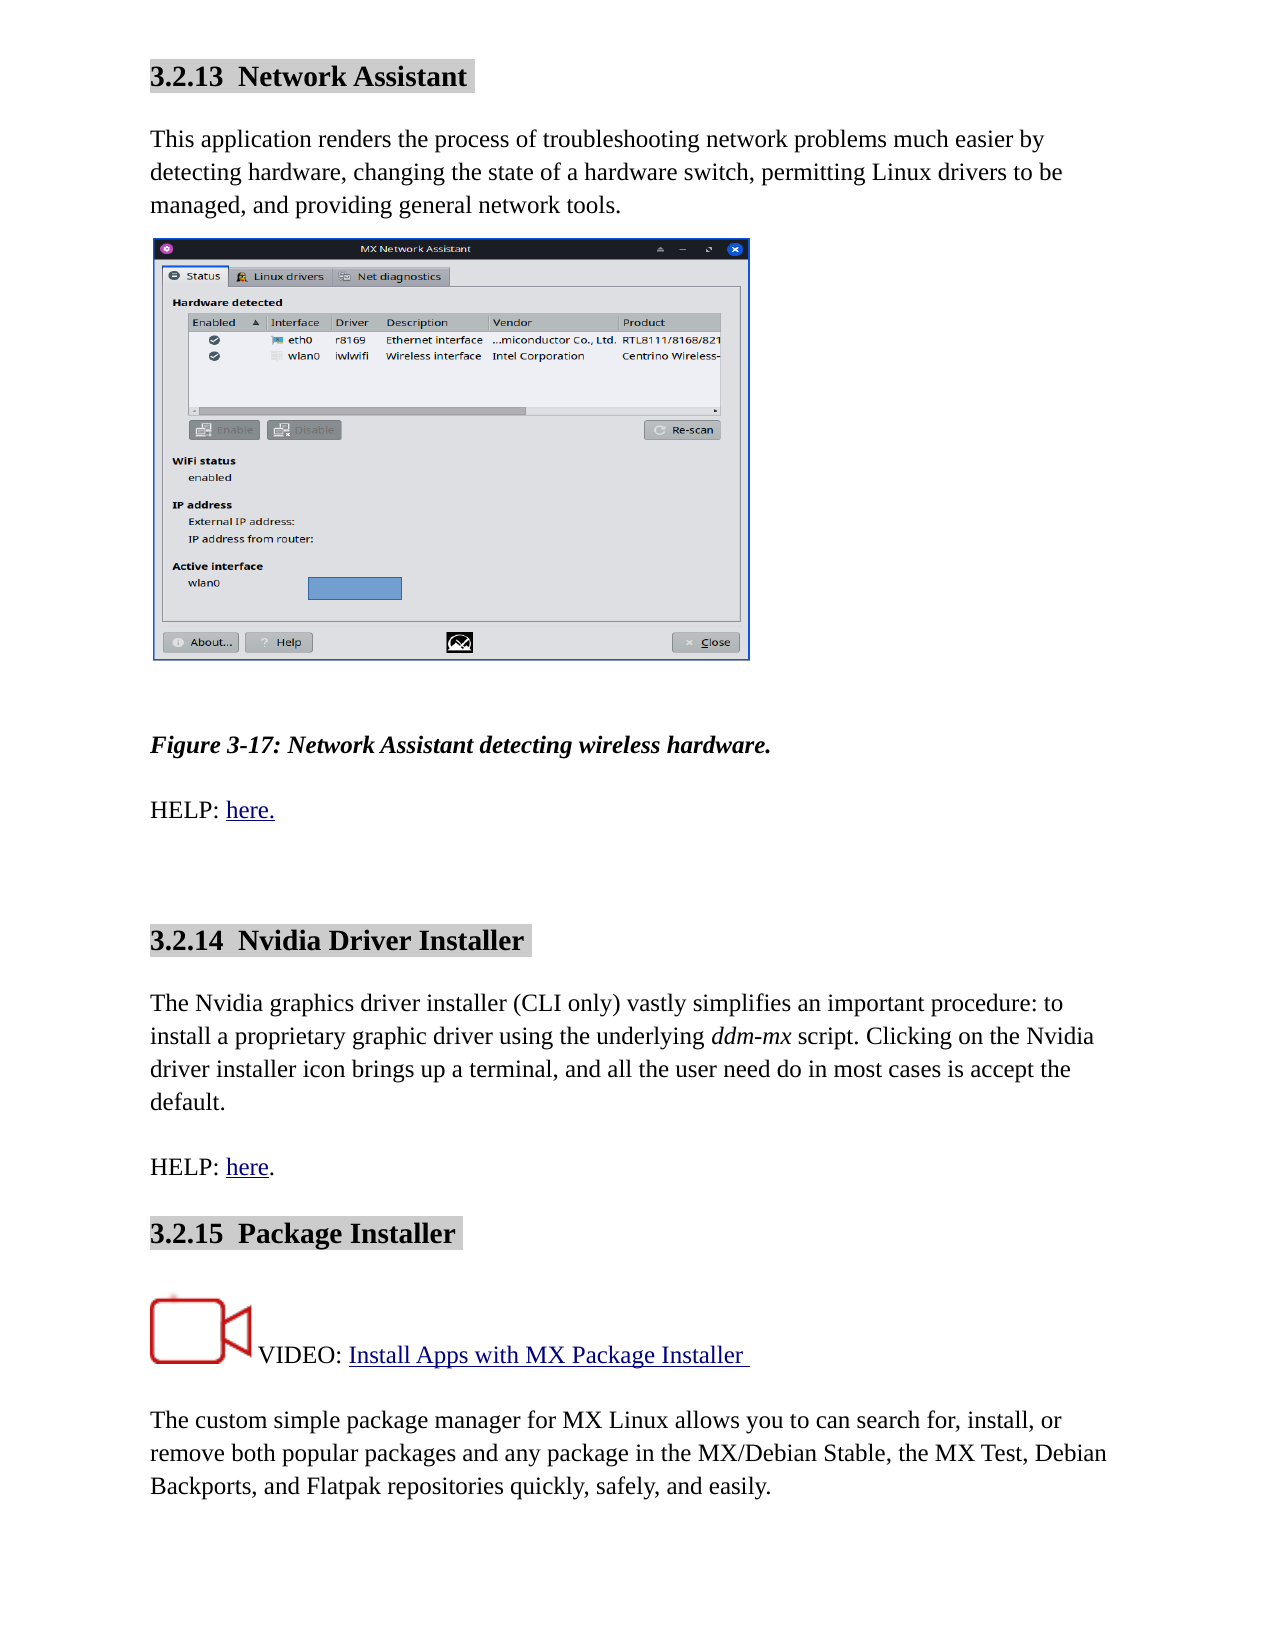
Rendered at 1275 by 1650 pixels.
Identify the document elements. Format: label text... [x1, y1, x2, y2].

text HELP: here. [150, 795, 1125, 824]
picture [150, 1281, 252, 1364]
subtitle 3.2.15 Package Installer [463, 1216, 1125, 1250]
text This application renders the process of troubleshooting network problems much easier by detecting hardware, changing the state of a hardware switch, permitting Linux drivers to be managed, and providing general network tools. [150, 124, 1125, 219]
picture [150, 238, 752, 662]
text HELP: here. [150, 1152, 1125, 1181]
text The Nvidia graphics driver installer (CLI only) vastly simplifies an important procedure: to install a proprietary graphic driver using the underlying ddm-mx script. Clicking on the Nvidia driver installer icon brings up a terminal, and all the user need do in most cases is accept the default. [150, 988, 1125, 1116]
subtitle 3.2.14 Nvidia Driver Installer [150, 923, 1125, 957]
text VIDEO: Install Apps with MX Package Installer [150, 1281, 1125, 1369]
subtitle 3.2.13 Network Assistant [475, 59, 1125, 93]
text Figure 3-17: Network Assistant detecting wireless hardware. [150, 731, 1125, 759]
text The custom simple package manager for MX Linux allows you to can search for, install, or remove both popular packages and any package in the MX/Debian Stable, the MX Test, Debian Backports, and Flatpak repositories quickly, safely, and easily. [150, 1405, 1125, 1499]
